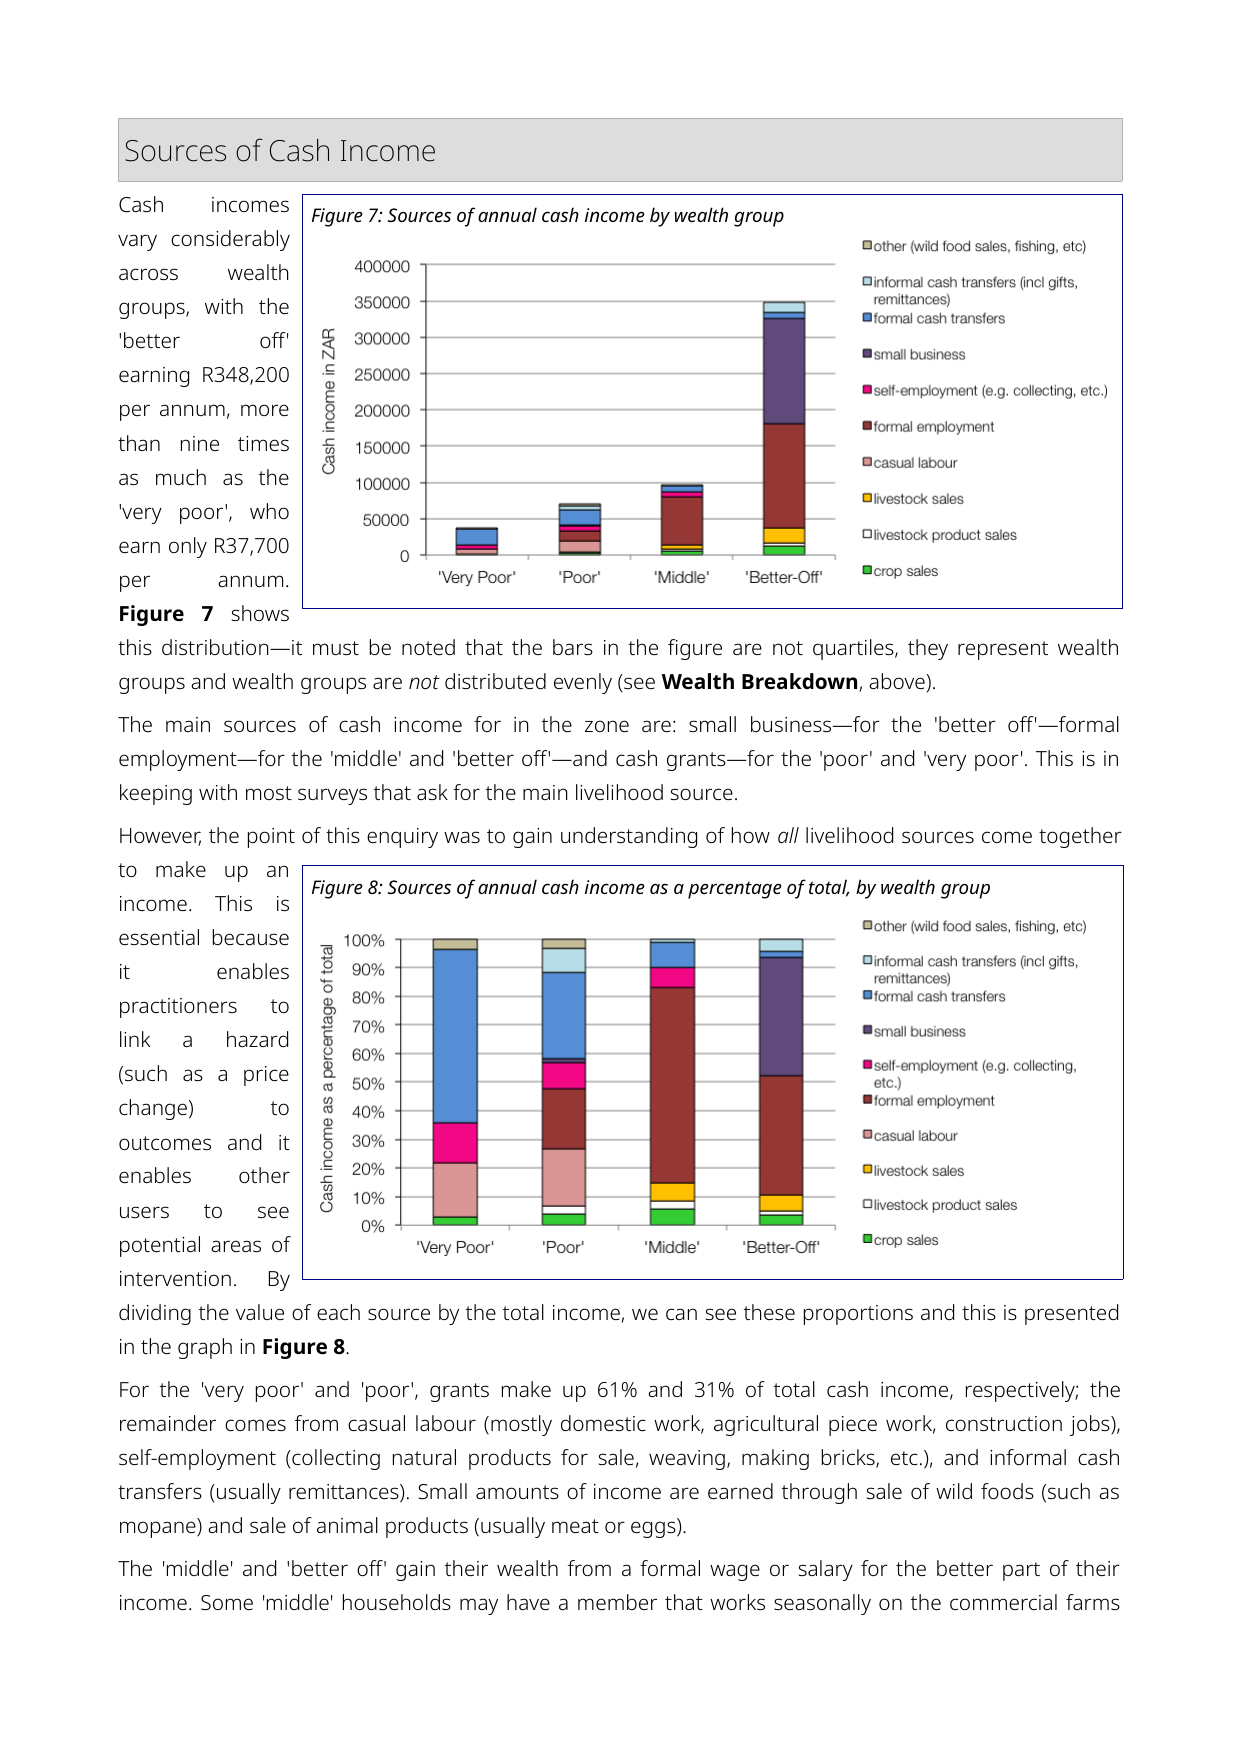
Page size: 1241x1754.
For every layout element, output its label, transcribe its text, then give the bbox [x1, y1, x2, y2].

text Cash incomes vary considerably across wealth groups, with the 'better off' earning R348,200 per annum, more than nine times as much as the 'very poor', who earn only R37,700 per annum. Figure 7 shows this distribution—it must be noted that the bars in the figure are not quartiles, they represent wealth groups and wealth groups are not distributed evenly (see Wealth Breakdown, above). [118, 190, 1122, 696]
table_header Sources of Cash Income [119, 119, 1122, 181]
picture [312, 240, 1112, 590]
text For the 'very poor' and 'poor', grants make up 61% and 31% of total cash income, respectively; the remainder comes from casual labour (mostly domestic work, agricultural piece work, construction jobs), self-employment (collecting natural products for sale, weaving, making bricks, etc.), and informal cash transfers (usually remittances). Small amounts of income are earned through sale of wild foods (such as mopane) and sale of animal products (usually meat or eggs). [118, 1375, 1122, 1539]
text Figure 7: Sources of annual cash income by wealth group [311, 203, 1113, 228]
text Figure 8: Sources of annual cash income as a percentage of total, by wealth group [311, 874, 1114, 900]
text However, the point of this enquiry was to gain understanding of how all livelihood sources come together to make up an income. This is essential because it enables practitioners to link a hazard (such as a price change) to outcomes and it enables other users to see potential areas of intervention. By dividing the value of each source by the total income, we can see these proportions and this is presented in the graph in Figure 8. [303, 866, 1123, 1279]
picture [313, 912, 1112, 1256]
text The 'middle' and 'better off' gain their wealth from a formal wage or salary for the better part of their income. Some 'middle' households may have a member that works seasonally on the commercial farms [118, 1554, 1122, 1617]
text However, the point of this enquiry was to gain understanding of how all livelihood sources come together to make up an income. This is essential because it enables practitioners to link a hazard (such as a price change) to outcomes and it enables other users to see potential areas of intervention. By dividing the value of each source by the total income, we can see these proportions and this is presented in the graph in Figure 8. [118, 821, 1122, 1360]
text The main sources of cash income for in the zone are: small business—for the 'better off'—formal employment—for the 'middle' and 'better off'—and cash grants—for the 'poor' and 'very poor'. This is in keeping with most surveys that ask for the main livelihood source. [118, 710, 1122, 807]
